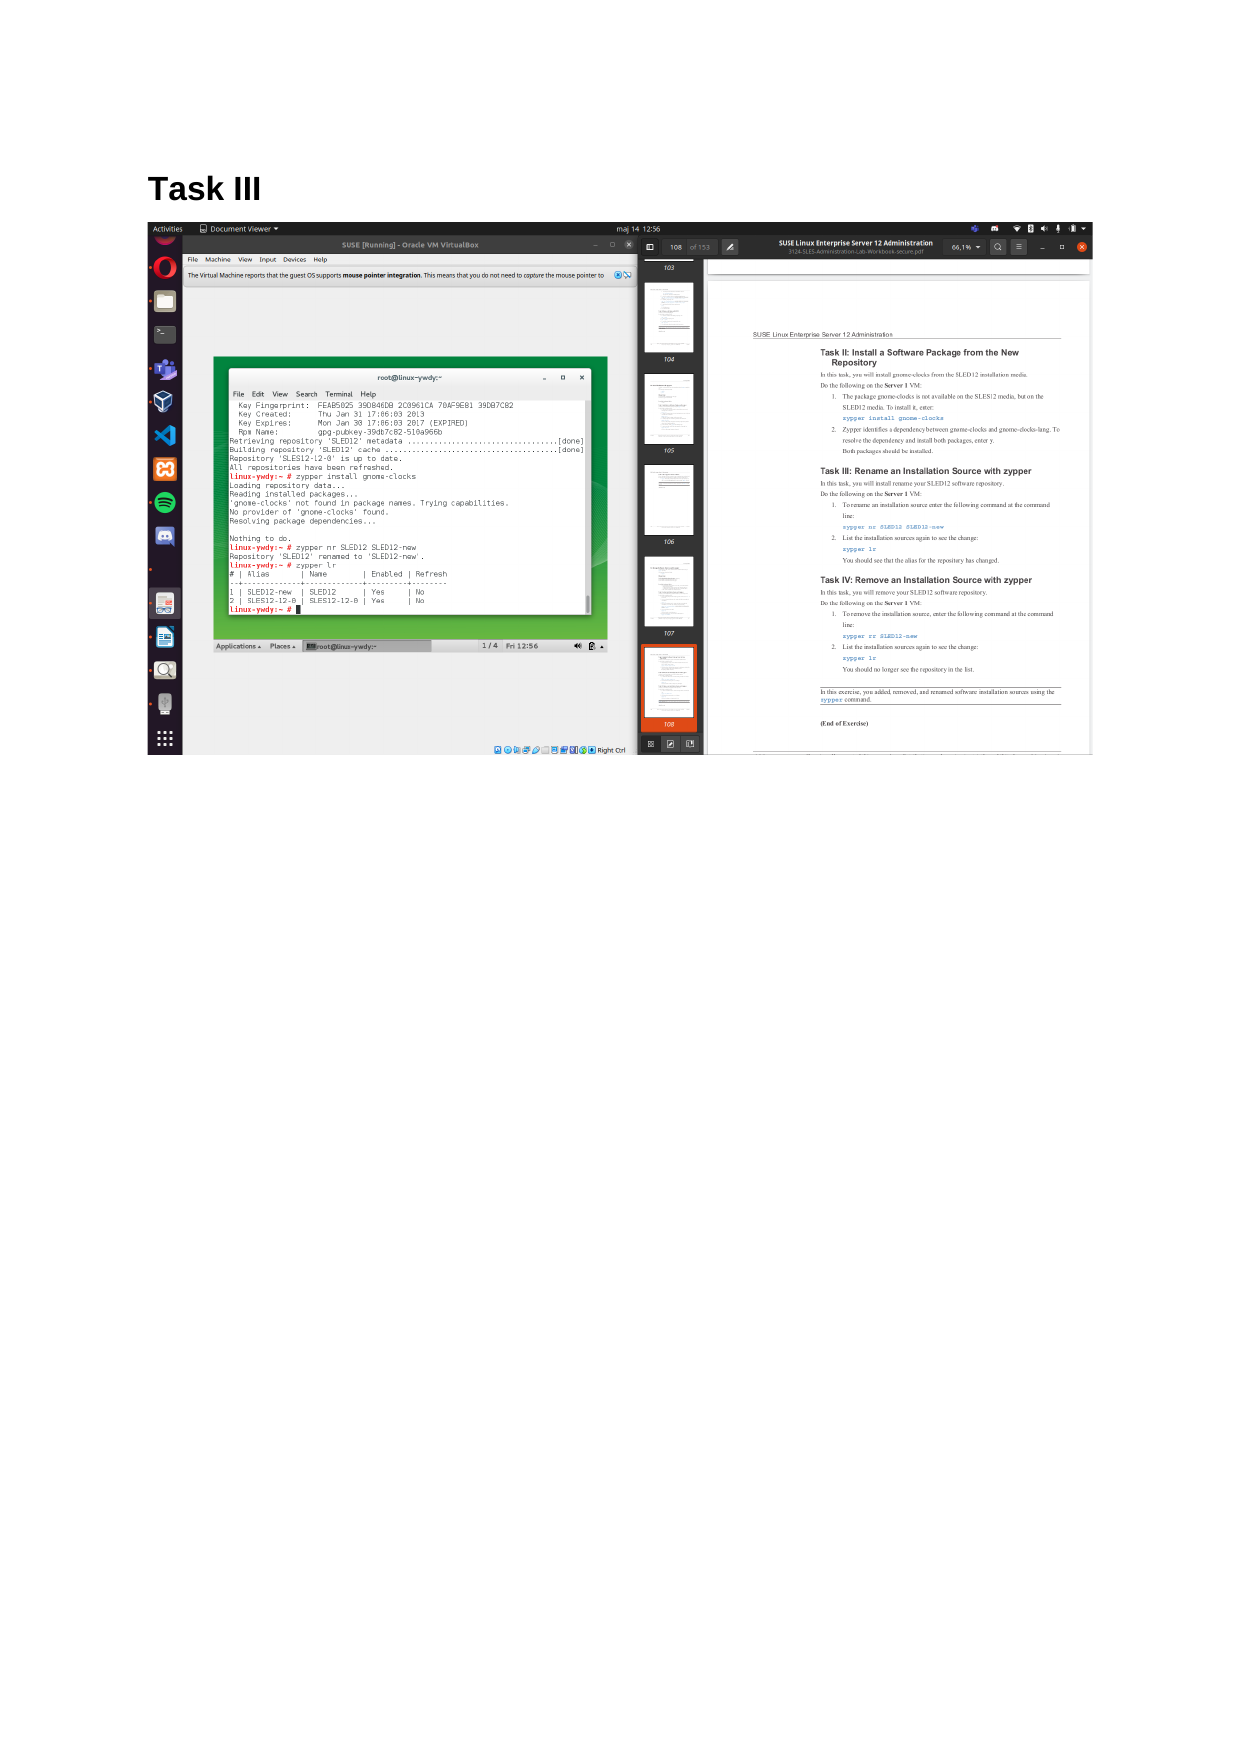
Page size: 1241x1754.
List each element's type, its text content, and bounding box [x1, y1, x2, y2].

picture [147, 222, 1093, 755]
subtitle Task III [148, 168, 1093, 207]
